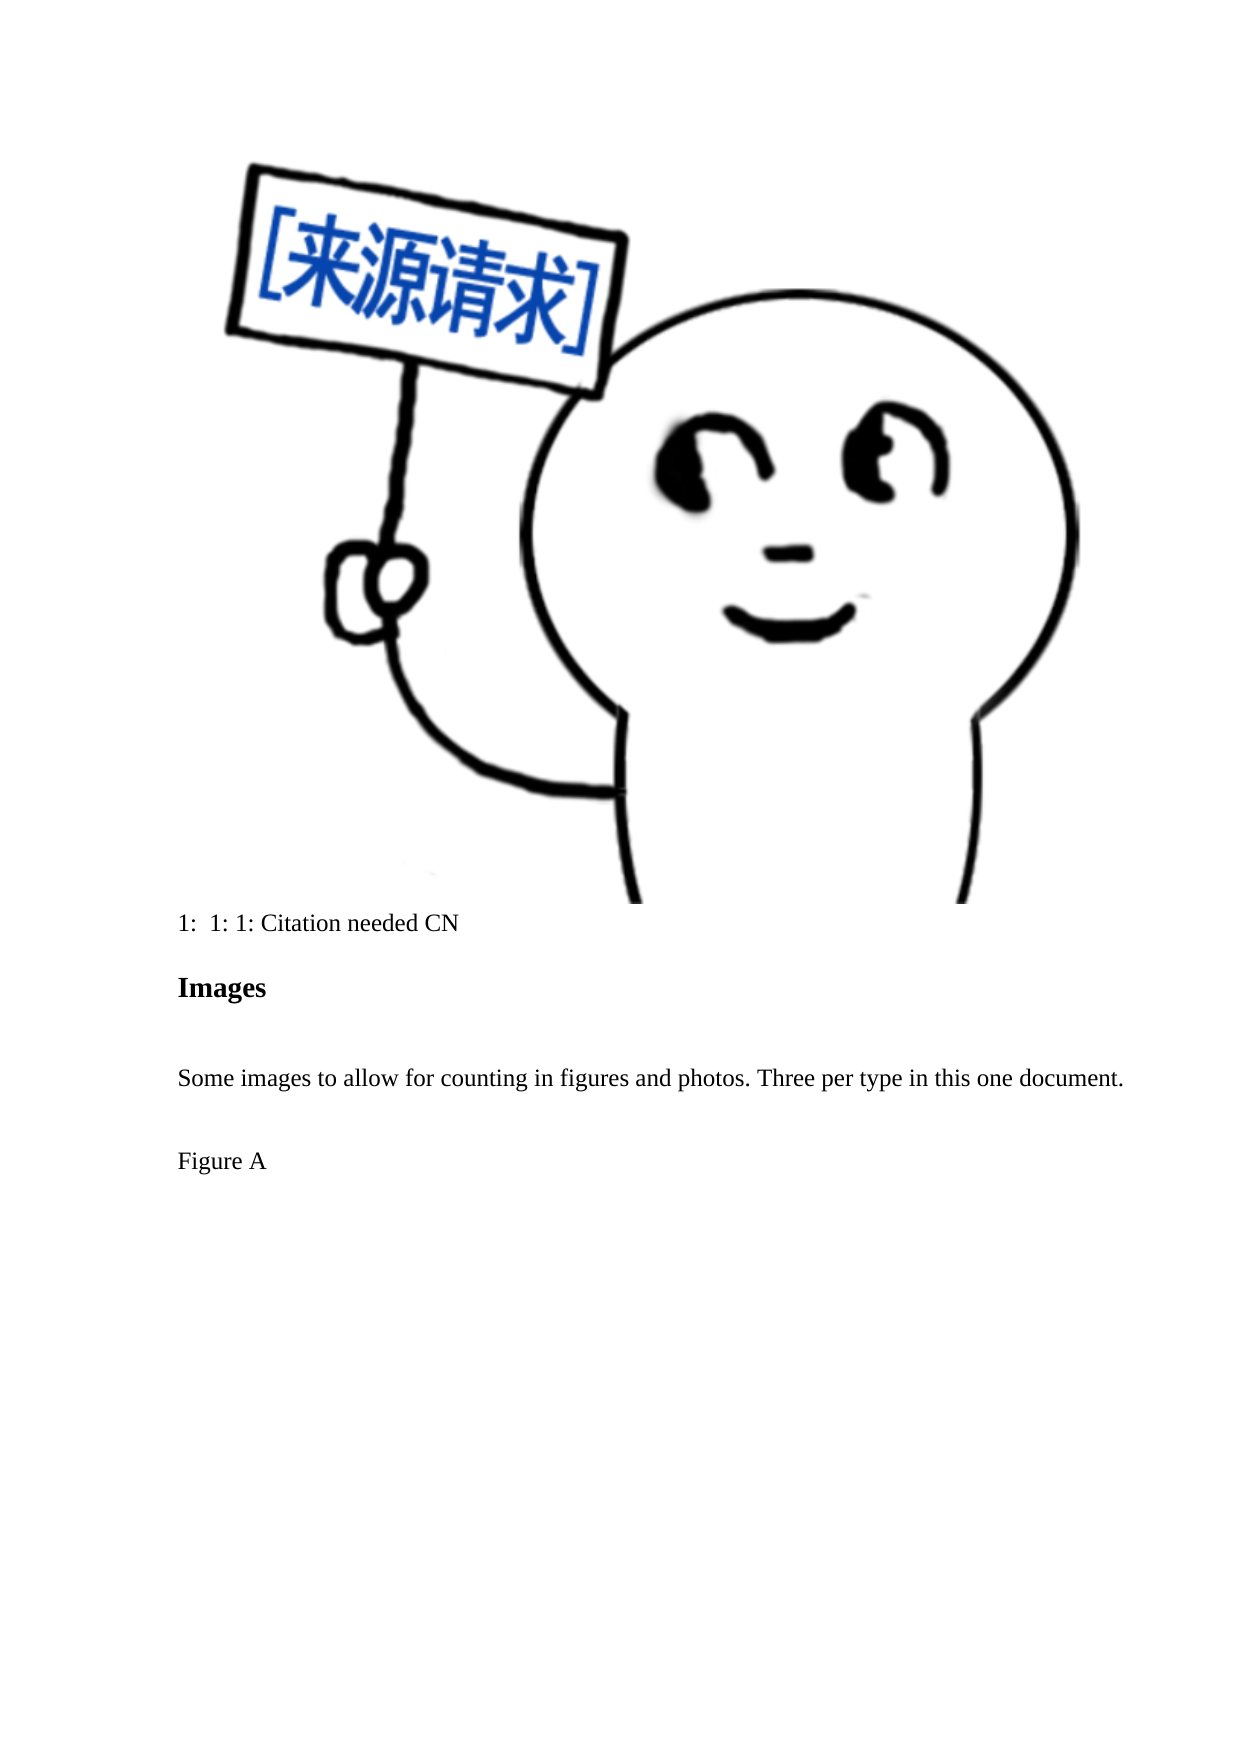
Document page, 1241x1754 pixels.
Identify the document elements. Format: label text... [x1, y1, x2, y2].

text Figure A [177, 1146, 1152, 1175]
text 1: 1: 1: Citation needed CN [177, 904, 1152, 937]
text Images [177, 970, 1152, 1004]
text Some images to allow for counting in figures and photos. Three per type in this one document. [177, 1063, 1152, 1092]
picture [177, 118, 1152, 904]
